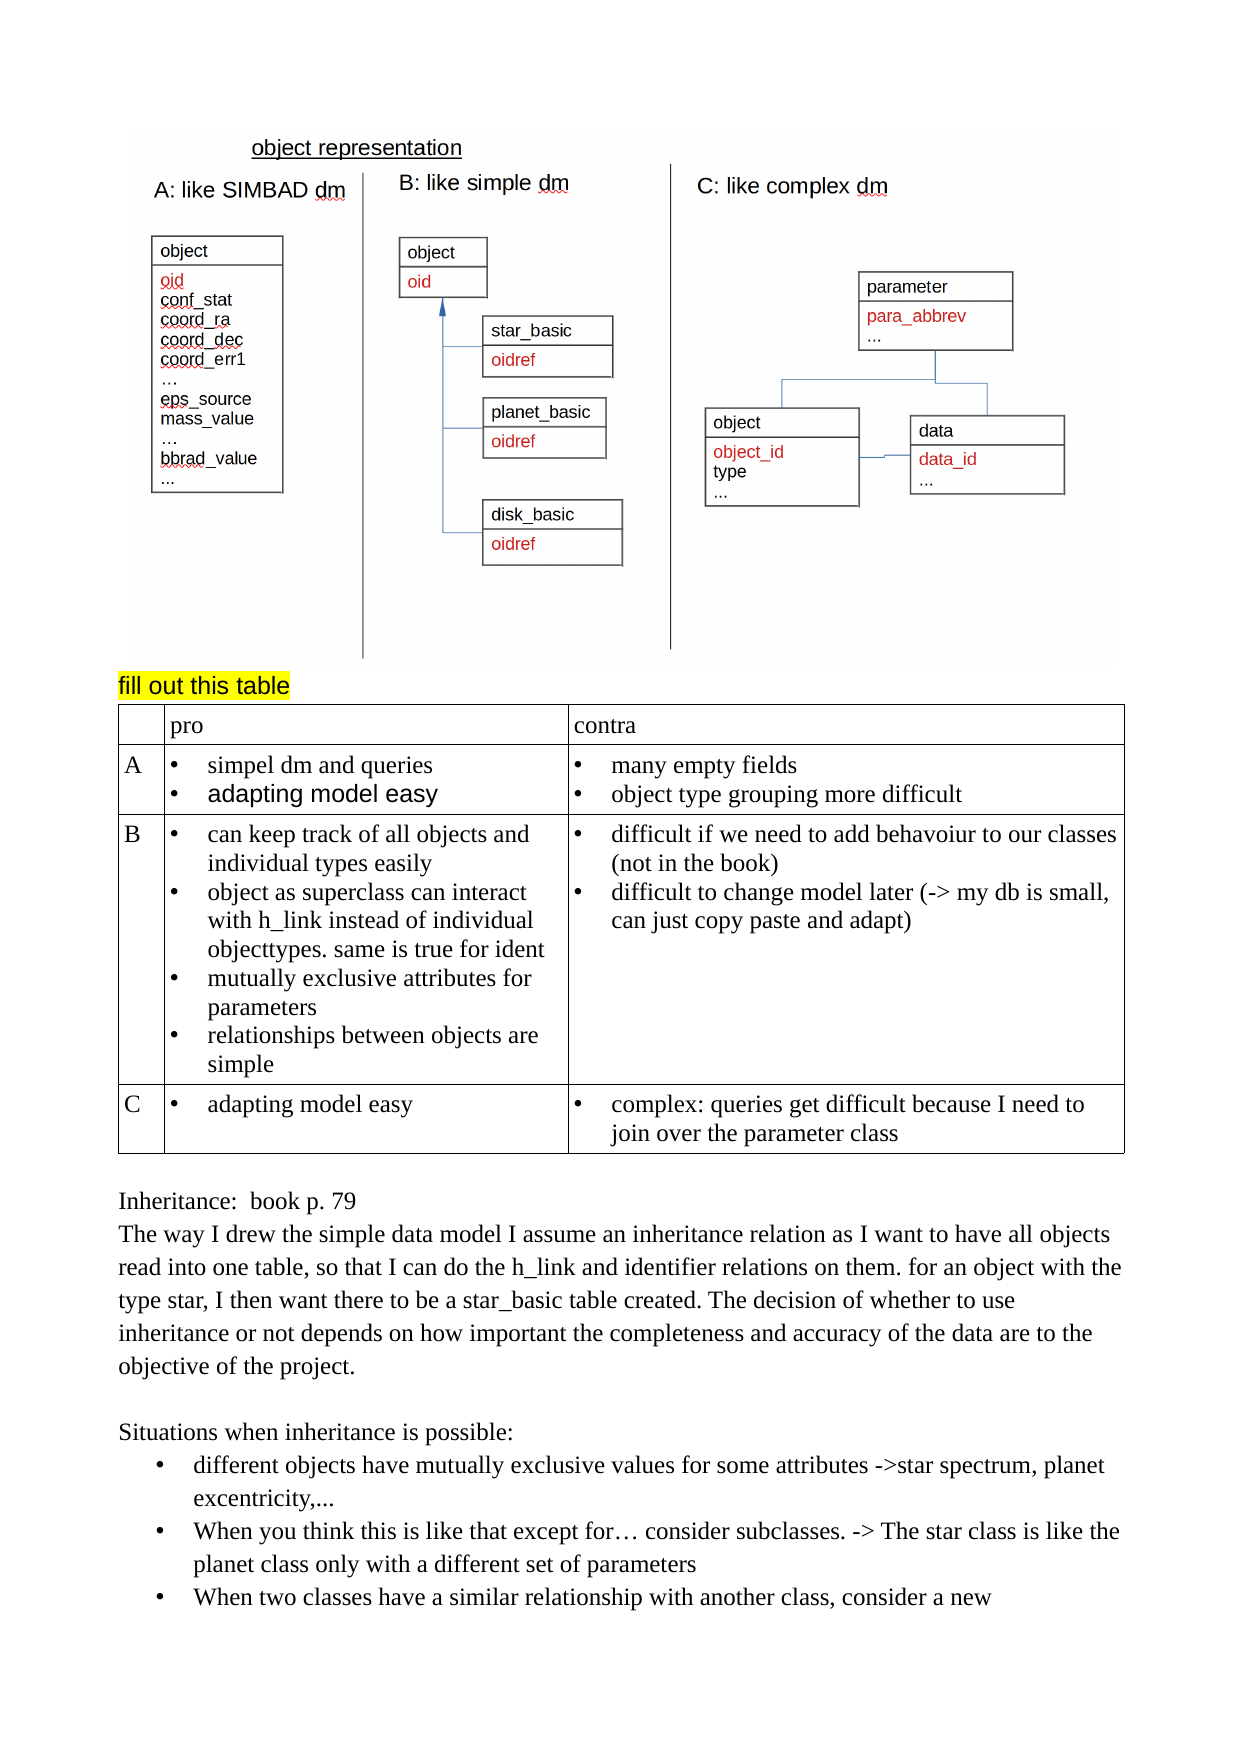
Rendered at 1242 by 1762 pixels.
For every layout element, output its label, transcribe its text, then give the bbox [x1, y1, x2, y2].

list different objects have mutually exclusive values for some attributes ->star spectrum, planet excentricity,... [156, 1450, 1124, 1512]
table_cell many empty fields object type grouping more difficult [569, 745, 1124, 813]
table_cell complex: queries get difficult because I need to join over the parameter class [569, 1085, 1124, 1153]
table_header [119, 705, 164, 744]
list When you think this is like that except for… consider subclasses. -> The star class is like the planet class only with a different set of parameters [156, 1516, 1124, 1578]
table_header contra [569, 705, 1124, 744]
table_cell adapting model easy [165, 1085, 568, 1153]
picture [237, 126, 787, 667]
table_cell A [119, 745, 164, 813]
text fill out this table [118, 118, 1124, 700]
list When two classes have a similar relationship with another class, consider a new [156, 1582, 1124, 1611]
table_cell B [119, 815, 164, 1084]
text Situations when inheritance is possible: [118, 1417, 1124, 1446]
table_cell difficult if we need to add behavoiur to our classes (not in the book) difficult to change model later (-> my db is small, can just copy paste and adapt) [569, 815, 1124, 1084]
table_cell simpel dm and queries adapting model easy [165, 745, 568, 813]
text The way I drew the simple data model I assume an inheritance relation as I want to have all objects read into one table, so that I can do the h_link and identifier relations on them. for an object with the type star, I then want there to be a star_basic table created. The decision of whether to use inheritance or not depends on how important the completeness and accuracy of the data are to the objective of the project. [118, 1219, 1124, 1380]
text Inheritance: book p. 79 [118, 1186, 1124, 1215]
table_header pro [165, 705, 568, 744]
table_cell C [119, 1085, 164, 1153]
table_cell can keep track of all objects and individual types easily object as superclass can interact with h_link instead of individual objecttypes. same is true for ident mutually exclusive attributes for parameters relationships between objects are simple [165, 815, 568, 1084]
